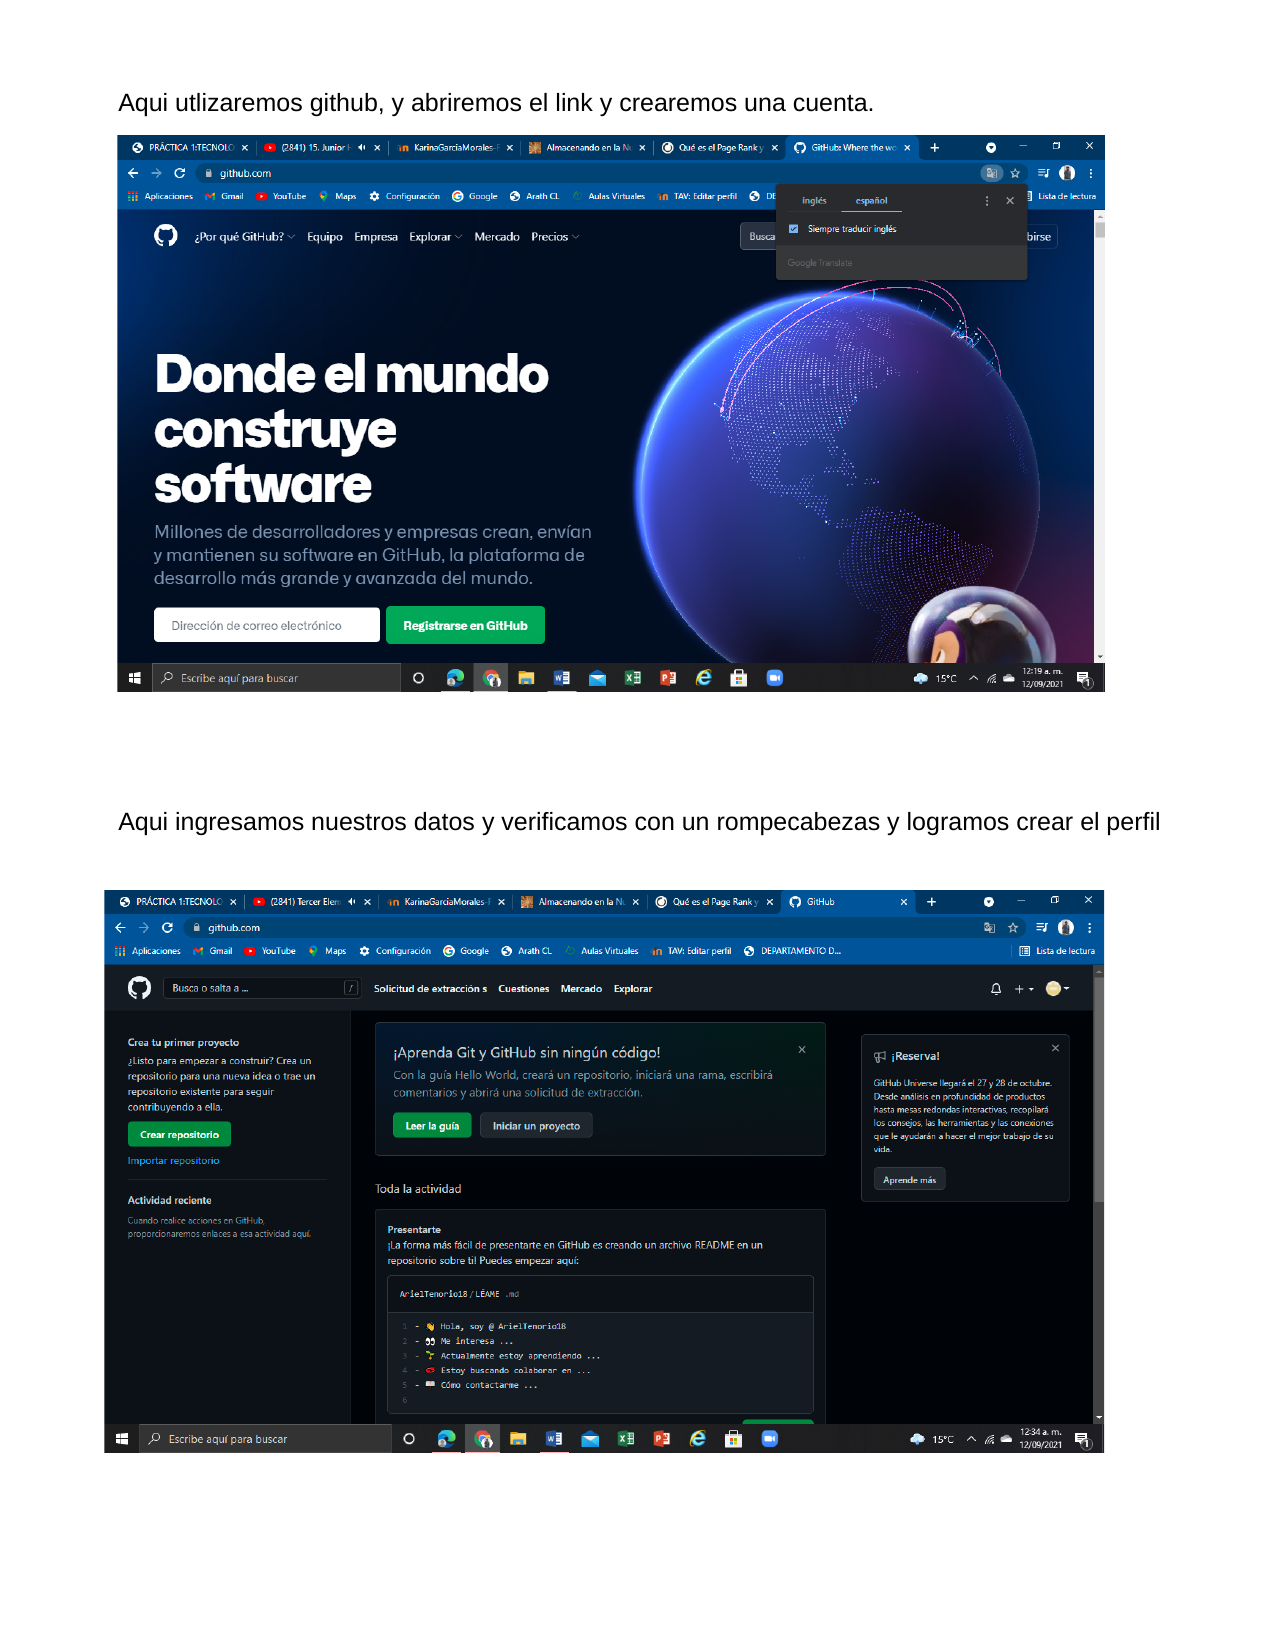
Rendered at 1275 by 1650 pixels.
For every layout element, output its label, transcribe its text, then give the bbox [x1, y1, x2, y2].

text Aqui ingresamos nuestros datos y verificamos con un rompecabezas y logramos crear el perfil [118, 807, 1205, 835]
text Aqui utlizaremos github, y abriremos el link y crearemos una cuenta. [118, 88, 1205, 117]
